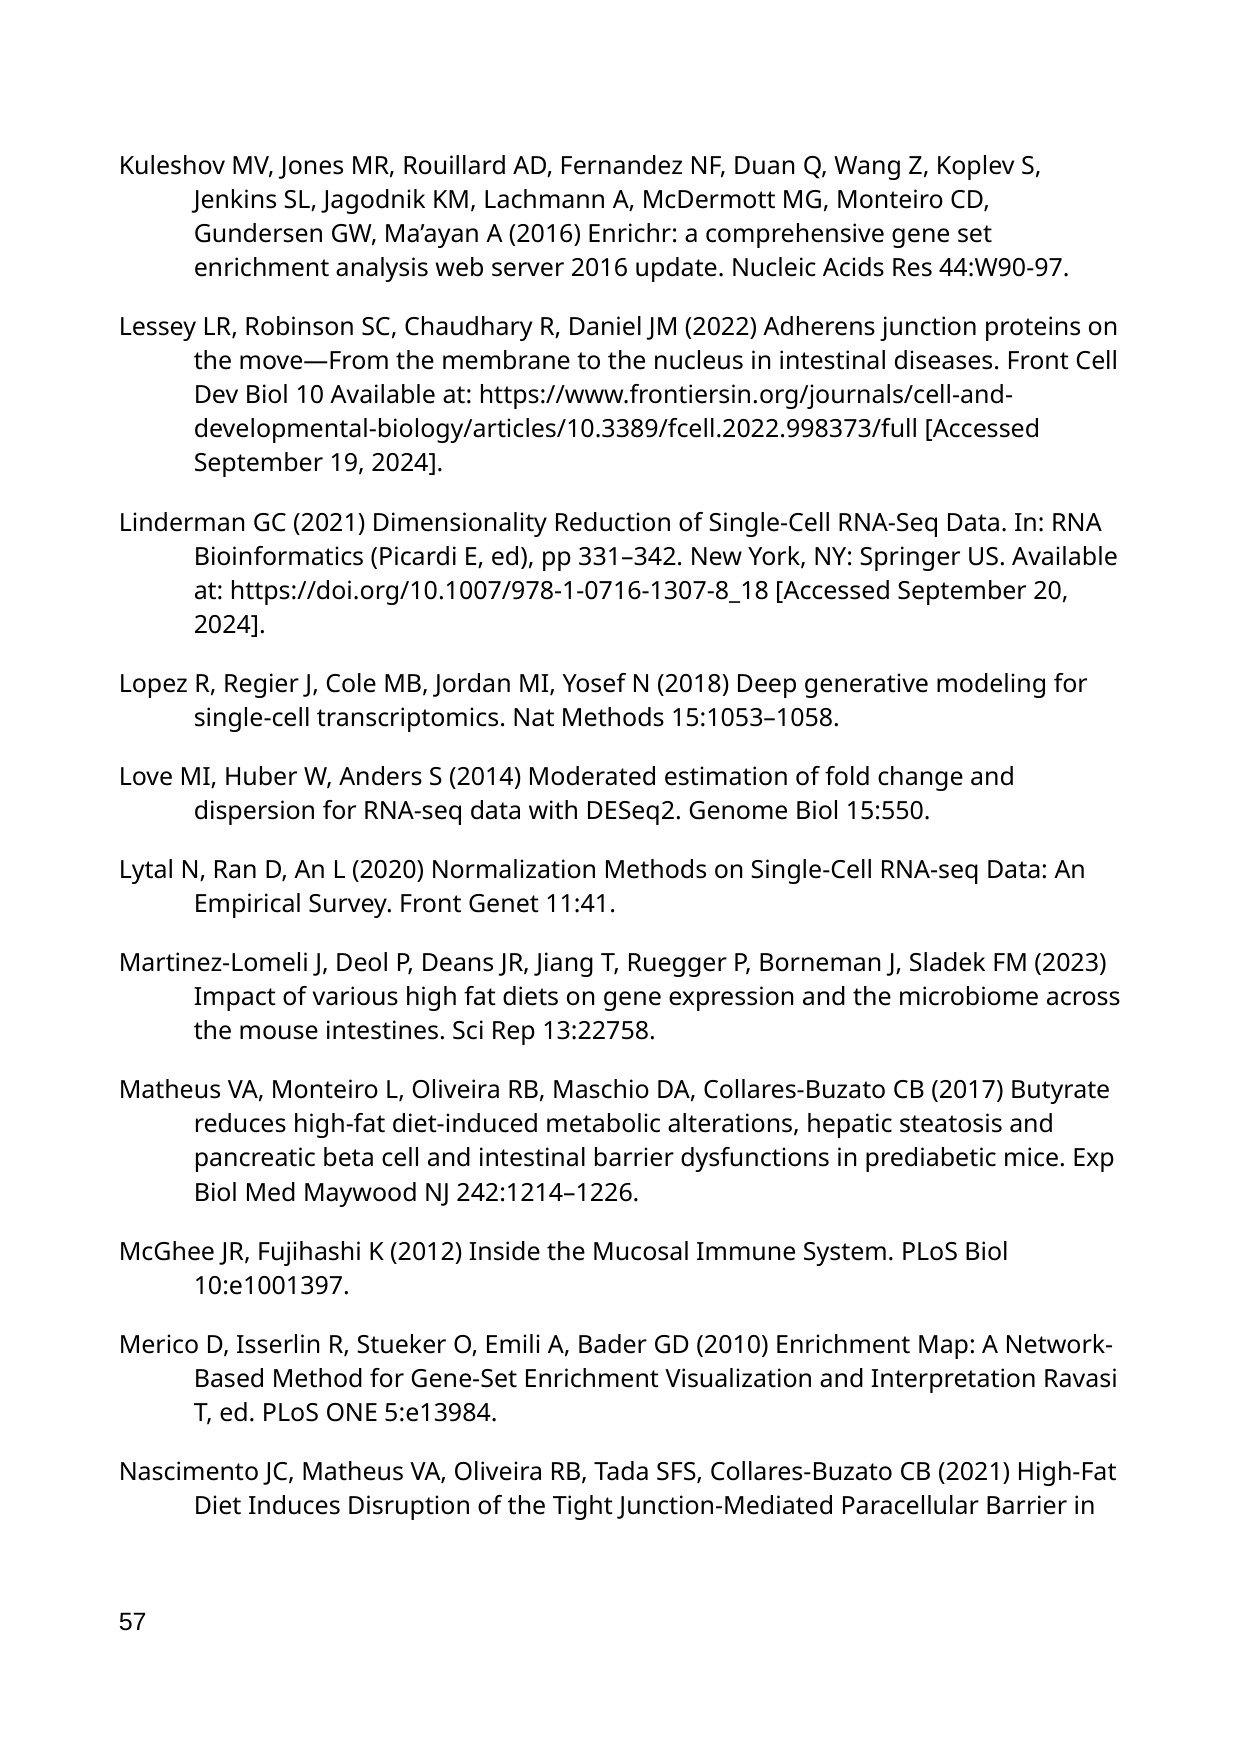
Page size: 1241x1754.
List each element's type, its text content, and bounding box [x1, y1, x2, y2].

text Lopez R, Regier J, Cole MB, Jordan MI, Yosef N (2018) Deep generative modeling for single-cell transcriptomics. Nat Methods 15:1053–1058. [118, 665, 1122, 733]
text McGhee JR, Fujihashi K (2012) Inside the Mucosal Immune System. PLoS Biol 10:e1001397. [118, 1233, 1122, 1301]
text Nascimento JC, Matheus VA, Oliveira RB, Tada SFS, Collares-Buzato CB (2021) High-Fat Diet Induces Disruption of the Tight Junction-Mediated Paracellular Barrier in [118, 1453, 1122, 1522]
text Lytal N, Ran D, An L (2020) Normalization Methods on Single-Cell RNA-seq Data: An Empirical Survey. Front Genet 11:41. [118, 852, 1122, 920]
text Kuleshov MV, Jones MR, Rouillard AD, Fernandez NF, Duan Q, Wang Z, Koplev S, Jenkins SL, Jagodnik KM, Lachmann A, McDermott MG, Monteiro CD, Gundersen GW, Ma’ayan A (2016) Enrichr: a comprehensive gene set enrichment analysis web server 2016 update. Nucleic Acids Res 44:W90-97. [118, 148, 1122, 284]
text Lessey LR, Robinson SC, Chaudhary R, Daniel JM (2022) Adherens junction proteins on the move—From the membrane to the nucleus in intestinal diseases. Front Cell Dev Biol 10 Available at: https://www.frontiersin.org/journals/cell-and-developmental-biology/articles/10.3389/fcell.2022.998373/full [Accessed September 19, 2024]. [118, 309, 1122, 479]
text Merico D, Isserlin R, Stueker O, Emili A, Bader GD (2010) Enrichment Map: A Network-Based Method for Gene-Set Enrichment Visualization and Interpretation Ravasi T, ed. PLoS ONE 5:e13984. [118, 1326, 1122, 1428]
text Love MI, Huber W, Anders S (2014) Moderated estimation of fold change and dispersion for RNA-seq data with DESeq2. Genome Biol 15:550. [118, 758, 1122, 827]
text Martinez-Lomeli J, Deol P, Deans JR, Jiang T, Ruegger P, Borneman J, Sladek FM (2023) Impact of various high fat diets on gene expression and the microbiome across the mouse intestines. Sci Rep 13:22758. [118, 945, 1122, 1047]
text Matheus VA, Monteiro L, Oliveira RB, Maschio DA, Collares-Buzato CB (2017) Butyrate reduces high-fat diet-induced metabolic alterations, hepatic steatosis and pancreatic beta cell and intestinal barrier dysfunctions in prediabetic mice. Exp Biol Med Maywood NJ 242:1214–1226. [118, 1072, 1122, 1208]
text Linderman GC (2021) Dimensionality Reduction of Single-Cell RNA-Seq Data. In: RNA Bioinformatics (Picardi E, ed), pp 331–342. New York, NY: Springer US. Available at: https://doi.org/10.1007/978-1-0716-1307-8_18 [Accessed September 20, 2024]. [118, 504, 1122, 640]
